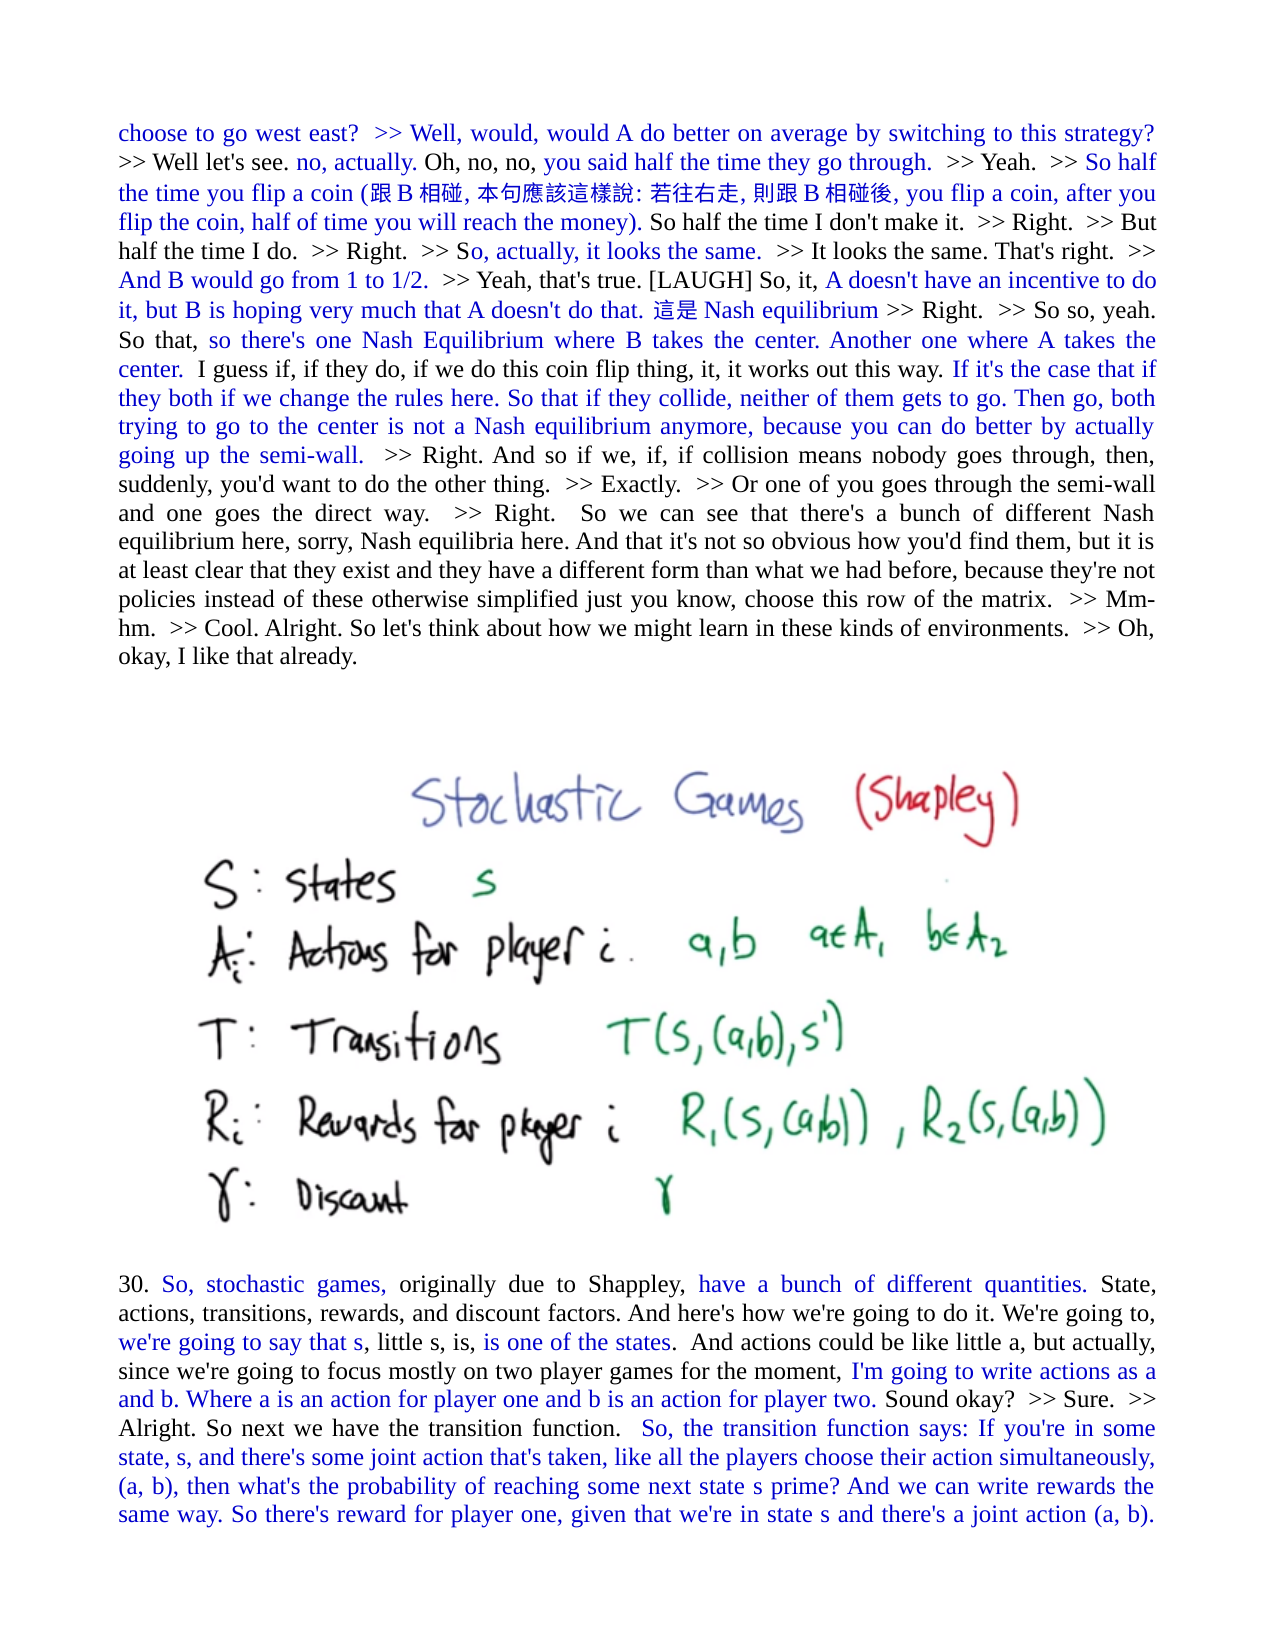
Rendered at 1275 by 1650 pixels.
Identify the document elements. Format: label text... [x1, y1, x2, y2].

picture [118, 756, 1157, 1241]
text choose to go west east? >> Well, would, would A do better on average by switching to this strategy? >> Well let's see. no, actually. Oh, no, no, you said half the time they go through. >> Yeah. >> So half the time you flip a coin (跟B相碰, 本句應該這樣說: 若往右走, 則跟B相碰後, you flip a coin, after you flip the coin, half of time you will reach the money). So half the time I don't make it. >> Right. >> But half the time I do. >> Right. >> So, actually, it looks the same. >> It looks the same. That's right. >> And B would go from 1 to 1/2. >> Yeah, that's true. [LAUGH] So, it, A doesn't have an incentive to do it, but B is hoping very much that A doesn't do that. 這是Nash equilibrium >> Right. >> So so, yeah. So that, so there's one Nash Equilibrium where B takes the center. Another one where A takes the center. I guess if, if they do, if we do this coin flip thing, it, it works out this way. If it's the case that if they both if we change the rules here. So that if they collide, neither of them gets to go. Then go, both trying to go to the center is not a Nash equilibrium anymore, because you can do better by actually going up the semi-wall. >> Right. And so if we, if, if collision means nobody goes through, then, suddenly, you'd want to do the other thing. >> Exactly. >> Or one of you goes through the semi-wall and one goes the direct way. >> Right. So we can see that there's a bunch of different Nash equilibrium here, sorry, Nash equilibria here. And that it's not so obvious how you'd find them, but it is at least clear that they exist and they have a different form than what we had before, because they're not policies instead of these otherwise simplified just you know, choose this row of the matrix. >> Mm-hm. >> Cool. Alright. So let's think about how we might learn in these kinds of environments. >> Oh, okay, I like that already. [118, 118, 1157, 670]
text 30. So, stochastic games, originally due to Shappley, have a bunch of different quantities. State, actions, transitions, rewards, and discount factors. And here's how we're going to do it. We're going to, we're going to say that s, little s, is, is one of the states. And actions could be like little a, but actually, since we're going to focus mostly on two player games for the moment, I'm going to write actions as a and b. Where a is an action for player one and b is an action for player two. Sound okay? >> Sure. >> Alright. So next we have the transition function. So, the transition function says: If you're in some state, s, and there's some joint action that's taken, like all the players choose their action simultaneously, (a, b), then what's the probability of reaching some next state s prime? And we can write rewards the same way. So there's reward for player one, given that we're in state s and there's a joint action (a, b). [118, 1269, 1157, 1528]
